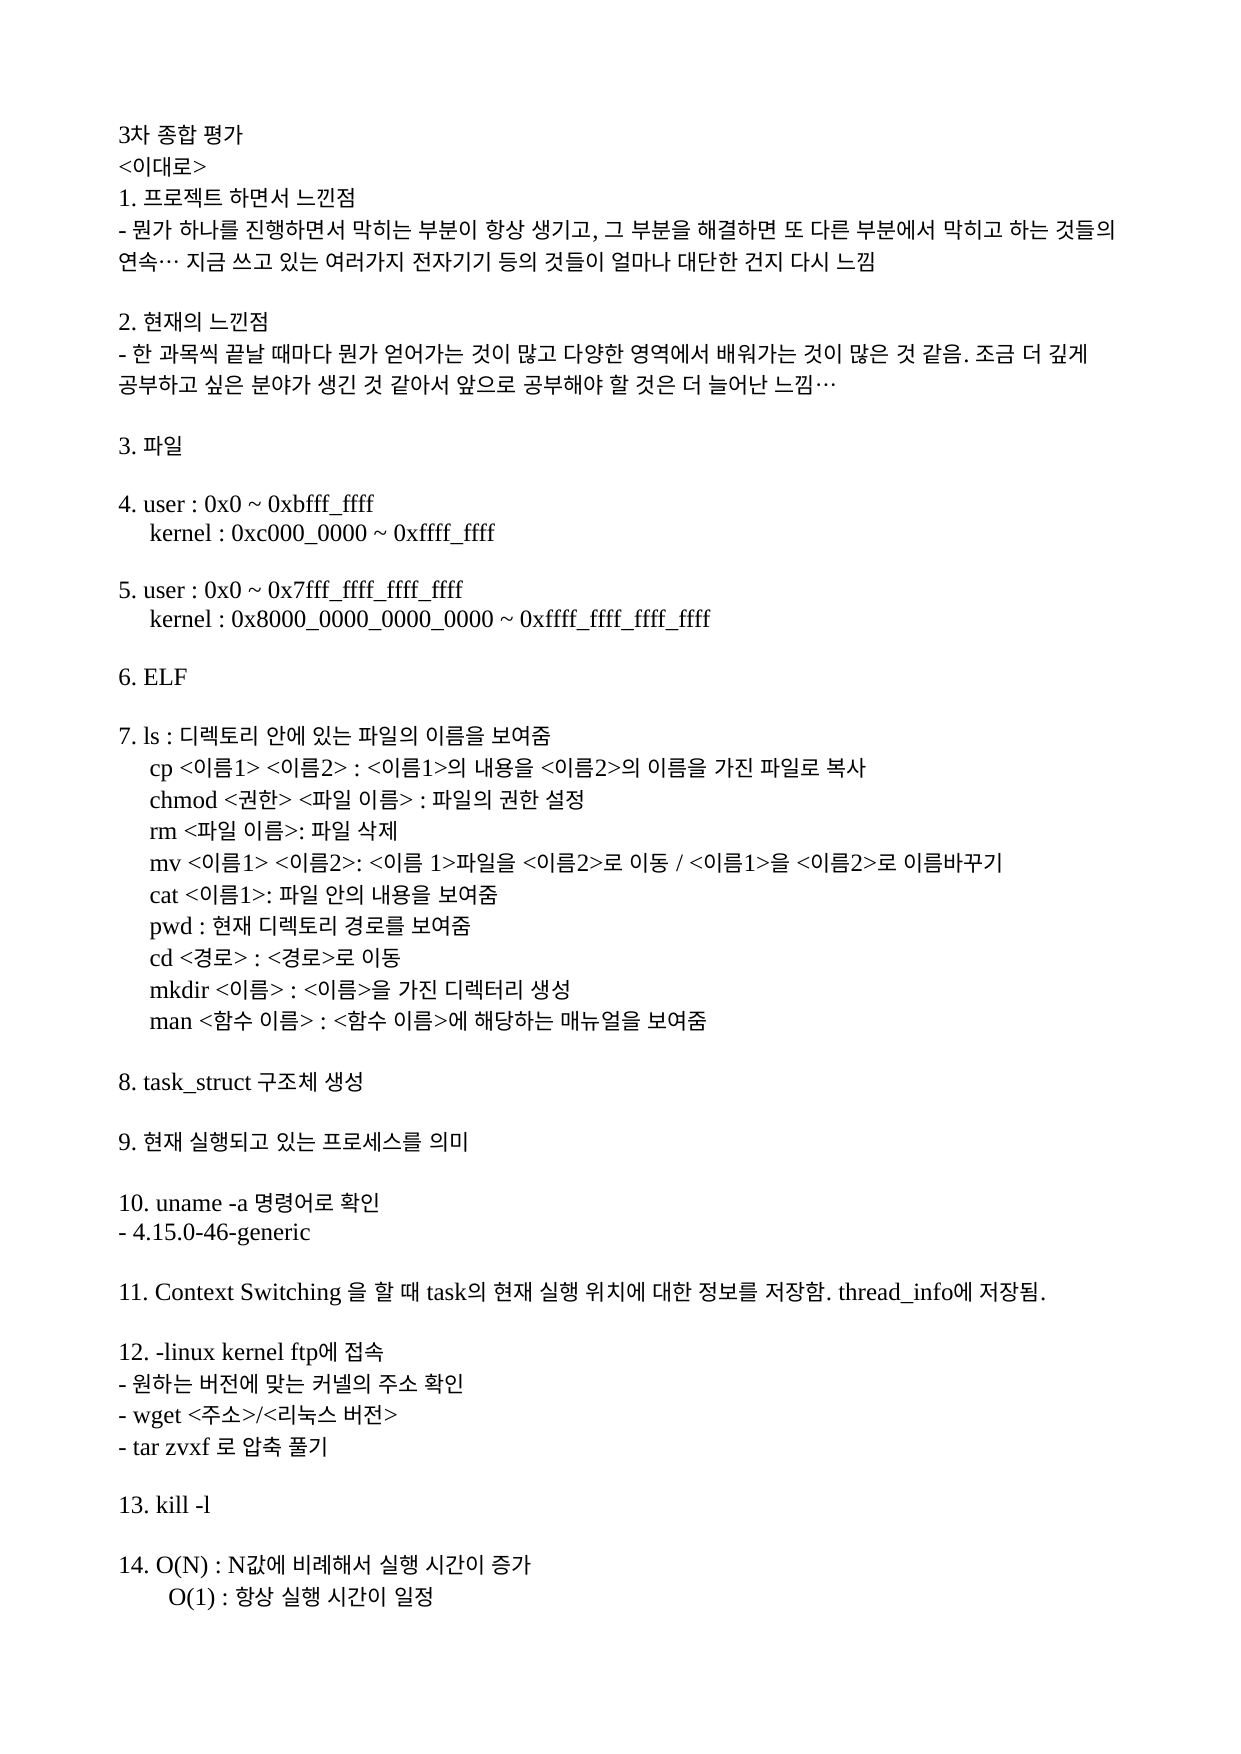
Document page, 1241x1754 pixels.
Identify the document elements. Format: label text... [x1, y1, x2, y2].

text 11. Context Switching 을 할 때 task의 현재 실행 위치에 대한 정보를 저장함. thread_info에 저장됨. [118, 1275, 1122, 1306]
text 3. 파일 [118, 429, 1122, 461]
text 6. ELF [118, 662, 1122, 691]
text man <함수 이름> : <함수 이름>에 해당하는 매뉴얼을 보여줌 [118, 1004, 1122, 1036]
text 2. 현재의 느낀점 [118, 305, 1122, 337]
text cat <이름1>: 파일 안의 내용을 보여줌 [118, 878, 1122, 909]
text 10. uname -a 명령어로 확인 [118, 1186, 1122, 1217]
text 13. kill -l [118, 1491, 1122, 1519]
text cd <경로> : <경로>로 이동 [118, 941, 1122, 973]
text 14. O(N) : N값에 비례해서 실행 시간이 증가 [118, 1548, 1122, 1580]
text 3차 종합 평가 [118, 118, 1122, 150]
text 1. 프로젝트 하면서 느낀점 [118, 181, 1122, 213]
text 7. ls : 디렉토리 안에 있는 파일의 이름을 보여줌 [118, 719, 1122, 751]
text mv <이름1> <이름2>: <이름 1>파일을 <이름2>로 이동 / <이름1>을 <이름2>로 이름바꾸기 [118, 846, 1122, 878]
text mkdir <이름> : <이름>을 가진 디렉터리 생성 [118, 973, 1122, 1004]
text kernel : 0x8000_0000_0000_0000 ~ 0xffff_ffff_ffff_ffff [118, 604, 1122, 633]
text - 원하는 버전에 맞는 커넬의 주소 확인 [118, 1367, 1122, 1398]
text - 한 과목씩 끝날 때마다 뭔가 얻어가는 것이 많고 다양한 영역에서 배워가는 것이 많은 것 같음. 조금 더 깊게 공부하고 싶은 분야가 생긴 것 같아서 앞으로 공부해야 할 것은 더 늘어난 느낌… [118, 337, 1122, 400]
text <이대로> [118, 150, 1122, 181]
text O(1) : 항상 실행 시간이 일정 [118, 1580, 1122, 1611]
text - 뭔가 하나를 진행하면서 막히는 부분이 항상 생기고, 그 부분을 해결하면 또 다른 부분에서 막히고 하는 것들의 연속… 지금 쓰고 있는 여러가지 전자기기 등의 것들이 얼마나 대단한 건지 다시 느낌 [118, 213, 1122, 276]
text rm <파일 이름>: 파일 삭제 [118, 814, 1122, 846]
text - tar zvxf 로 압축 풀기 [118, 1430, 1122, 1462]
text chmod <권한> <파일 이름> : 파일의 권한 설정 [118, 783, 1122, 814]
text 9. 현재 실행되고 있는 프로세스를 의미 [118, 1125, 1122, 1157]
text 12. -linux kernel ftp에 접속 [118, 1335, 1122, 1367]
text kernel : 0xc000_0000 ~ 0xffff_ffff [118, 518, 1122, 547]
text - 4.15.0-46-generic [118, 1217, 1122, 1246]
text 4. user : 0x0 ~ 0xbfff_ffff [118, 489, 1122, 518]
text pwd : 현재 디렉토리 경로를 보여줌 [118, 909, 1122, 941]
text 8. task_struct 구조체 생성 [118, 1065, 1122, 1096]
text 5. user : 0x0 ~ 0x7fff_ffff_ffff_ffff [118, 576, 1122, 604]
text cp <이름1> <이름2> : <이름1>의 내용을 <이름2>의 이름을 가진 파일로 복사 [118, 751, 1122, 783]
text - wget <주소>/<리눅스 버전> [118, 1398, 1122, 1430]
